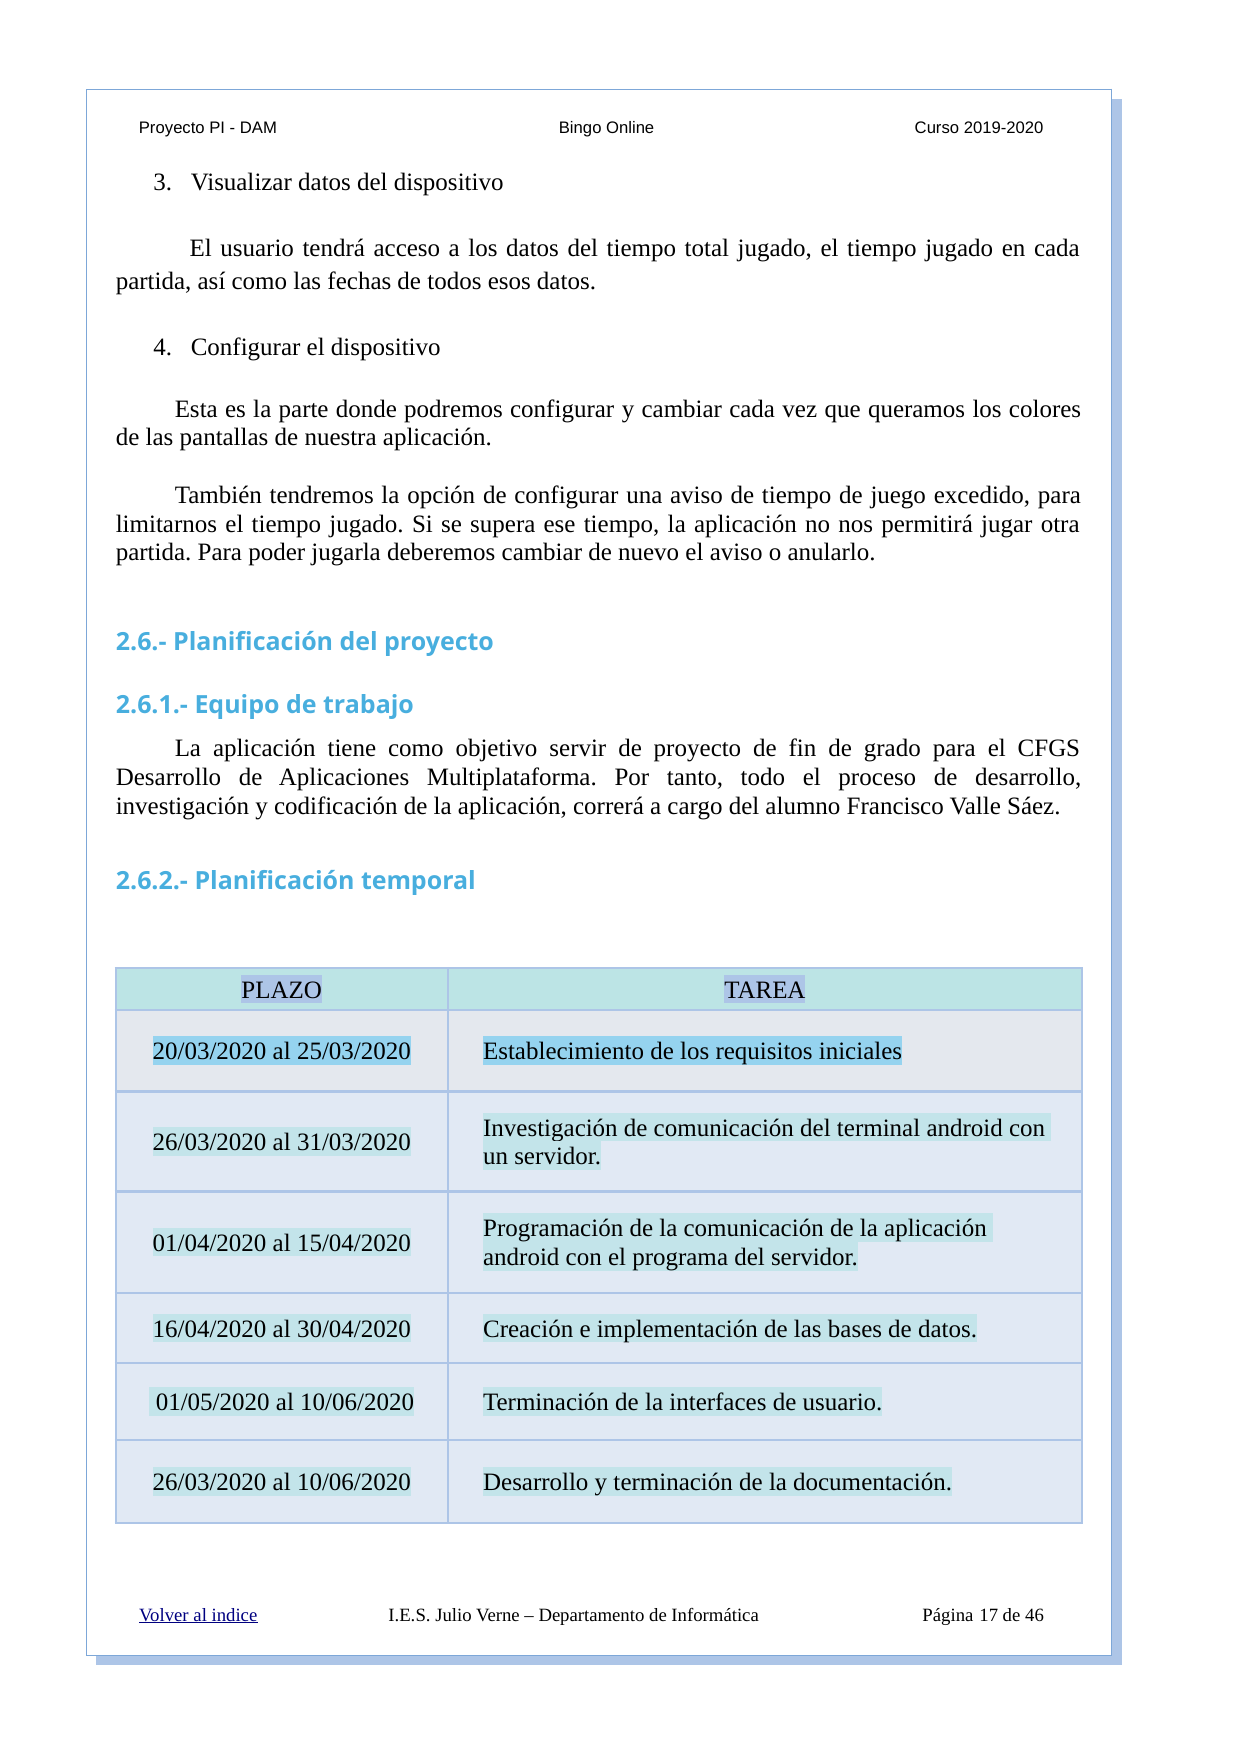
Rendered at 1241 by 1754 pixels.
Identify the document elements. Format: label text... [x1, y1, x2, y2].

table_cell Establecimiento de los requisitos iniciales [449, 1011, 1081, 1090]
list Configurar el dispositivo [153, 332, 1082, 361]
text Esta es la parte donde podremos configurar y cambiar cada vez que queramos los colores de las pantallas de nuestra aplicación. [116, 394, 1082, 451]
table_cell Investigación de comunicación del terminal android con un servidor. [449, 1093, 1081, 1190]
table_cell 01/05/2020 al 10/06/2020 [117, 1364, 447, 1439]
table_cell Desarrollo y terminación de la documentación. [449, 1441, 1081, 1522]
text También tendremos la opción de configurar una aviso de tiempo de juego excedido, para limitarnos el tiempo jugado. Si se supera ese tiempo, la aplicación no nos permitirá jugar otra partida. Para poder jugarla deberemos cambiar de nuevo el aviso o anularlo. [116, 480, 1082, 566]
table_cell 26/03/2020 al 31/03/2020 [117, 1093, 447, 1190]
list Visualizar datos del dispositivo [153, 167, 1082, 196]
table_cell 16/04/2020 al 30/04/2020 [117, 1294, 447, 1362]
table_header TAREA [449, 969, 1081, 1009]
table_cell 20/03/2020 al 25/03/2020 [117, 1011, 447, 1090]
subtitle 2.6.1.- Equipo de trabajo [116, 686, 1082, 721]
table_cell Programación de la comunicación de la aplicación android con el programa del servidor. [449, 1193, 1081, 1292]
table_cell Creación e implementación de las bases de datos. [449, 1294, 1081, 1362]
text La aplicación tiene como objetivo servir de proyecto de fin de grado para el CFGS Desarrollo de Aplicaciones Multiplataforma. Por tanto, todo el proceso de desarrollo, investigación y codificación de la aplicación, correrá a cargo del alumno Francisco Valle Sáez. [116, 733, 1082, 819]
subtitle 2.6.- Planificación del proyecto [116, 616, 1023, 659]
table_cell Terminación de la interfaces de usuario. [449, 1364, 1081, 1439]
subtitle 2.6.2.- Planificación temporal [116, 863, 1082, 897]
text El usuario tendrá acceso a los datos del tiempo total jugado, el tiempo jugado en cada partida, así como las fechas de todos esos datos. [116, 233, 1082, 294]
table_header PLAZO [117, 969, 447, 1009]
table_cell 26/03/2020 al 10/06/2020 [117, 1441, 447, 1522]
table_cell 01/04/2020 al 15/04/2020 [117, 1193, 447, 1292]
